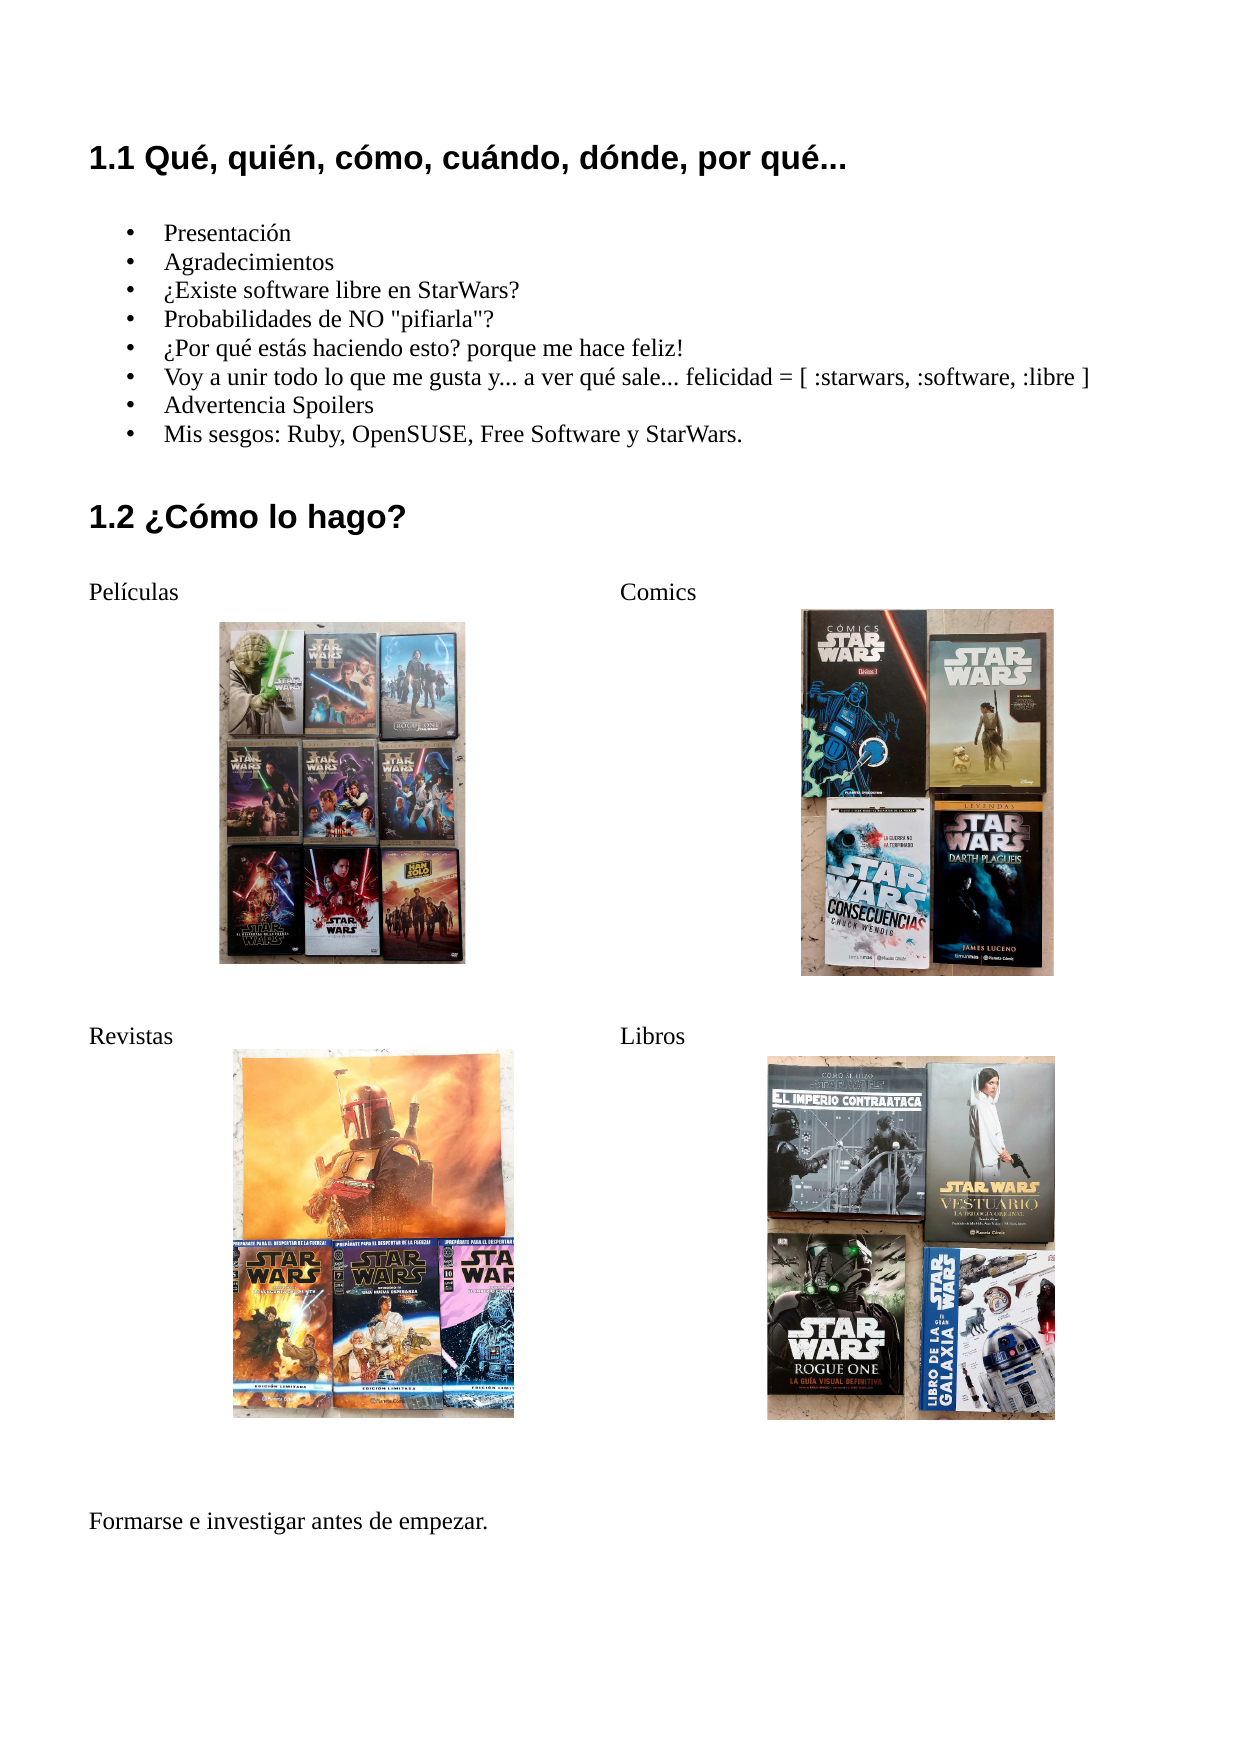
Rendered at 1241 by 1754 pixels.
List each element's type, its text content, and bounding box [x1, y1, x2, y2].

list Mis sesgos: Ruby, OpenSUSE, Free Software y StarWars. [126, 419, 1152, 448]
list Agradecimientos [126, 247, 1152, 275]
picture [801, 609, 1054, 976]
list Presentación [126, 218, 1152, 247]
table_header Películas [89, 577, 620, 1021]
text Formarse e investigar antes de empezar. [88, 1506, 1152, 1534]
list ¿Por qué estás haciendo esto? porque me hace feliz! [126, 333, 1152, 362]
picture [219, 622, 466, 964]
subtitle 1.1 Qué, quién, cómo, cuándo, dónde, por qué... [88, 138, 1152, 177]
table_cell Revistas [89, 1021, 620, 1477]
list Voy a unir todo lo que me gusta y... a ver qué sale... felicidad = [ :starwars, :software, :libre ] [126, 362, 1152, 390]
list Advertencia Spoilers [126, 390, 1152, 419]
list ¿Existe software libre en StarWars? [126, 275, 1152, 304]
list Probabilidades de NO "pifiarla"? [126, 304, 1152, 333]
picture [767, 1056, 1055, 1420]
subtitle 1.2 ¿Cómo lo hago? [88, 497, 1152, 536]
picture [233, 1049, 514, 1418]
table_header Comics [620, 577, 1152, 1021]
table_cell Libros [620, 1021, 1152, 1477]
